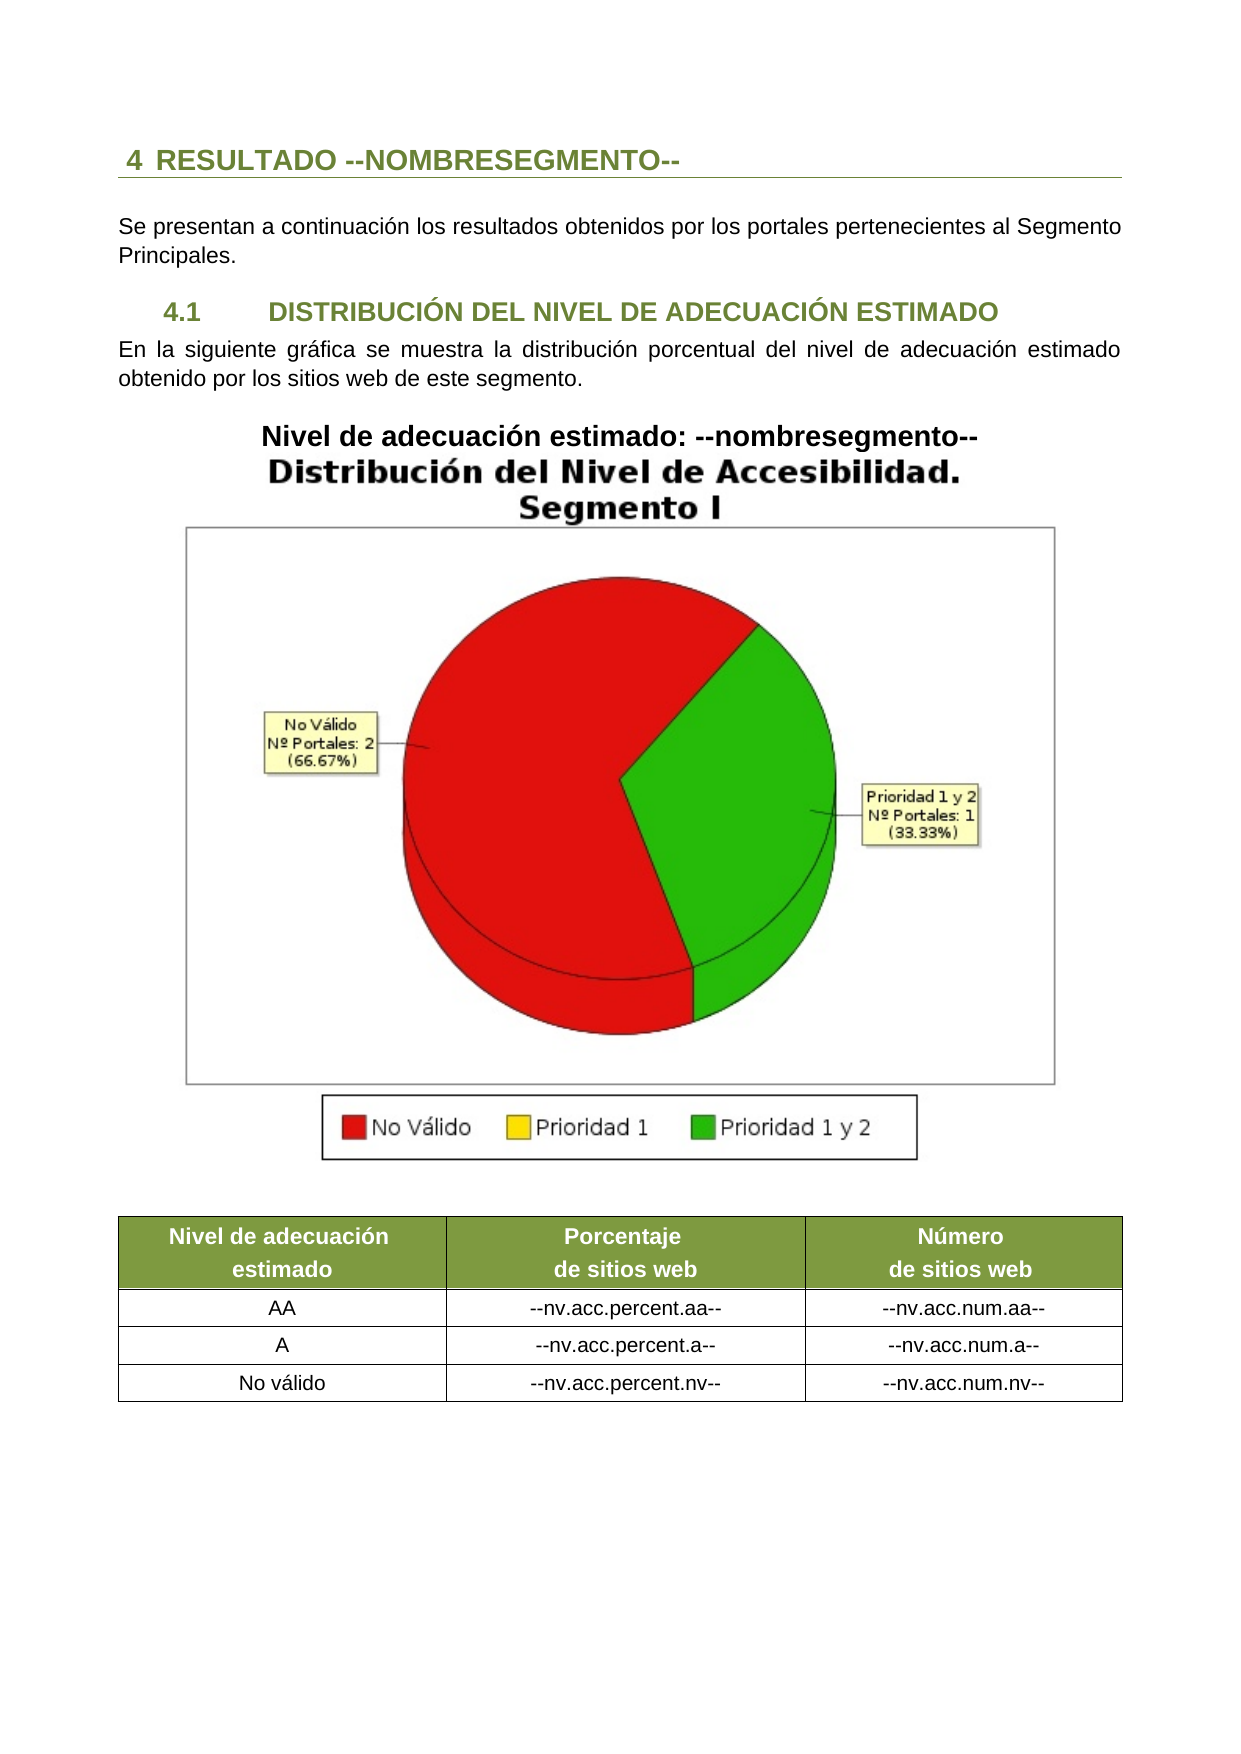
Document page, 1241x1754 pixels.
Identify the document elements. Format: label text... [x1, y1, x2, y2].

table_cell No válido [119, 1365, 446, 1401]
subtitle Distribución del nivel de adecuación estimado [156, 296, 1122, 327]
table_cell A [119, 1327, 446, 1363]
picture [178, 452, 1062, 1162]
table_cell --nv.acc.num.a-- [806, 1327, 1122, 1363]
table_header Porcentaje de sitios web [447, 1217, 805, 1288]
table_cell --nv.acc.percent.aa-- [447, 1290, 805, 1326]
table_cell --nv.acc.percent.a-- [447, 1327, 805, 1363]
table_cell AA [119, 1290, 446, 1326]
table_header Número de sitios web [806, 1217, 1122, 1288]
table_cell --nv.acc.num.aa-- [806, 1290, 1122, 1326]
text Nivel de adecuación estimado: --nombresegmento-- [118, 419, 1122, 453]
subtitle Resultado --nombresegmento-- [118, 143, 1122, 177]
table_cell --nv.acc.num.nv-- [806, 1365, 1122, 1401]
table_cell --nv.acc.percent.nv-- [447, 1365, 805, 1401]
text Se presentan a continuación los resultados obtenidos por los portales pertenecientes al Segmento Principales. [118, 213, 1122, 268]
text En la siguiente gráfica se muestra la distribución porcentual del nivel de adecuación estimado obtenido por los sitios web de este segmento. [118, 336, 1122, 392]
table_header Nivel de adecuación estimado [119, 1217, 446, 1288]
